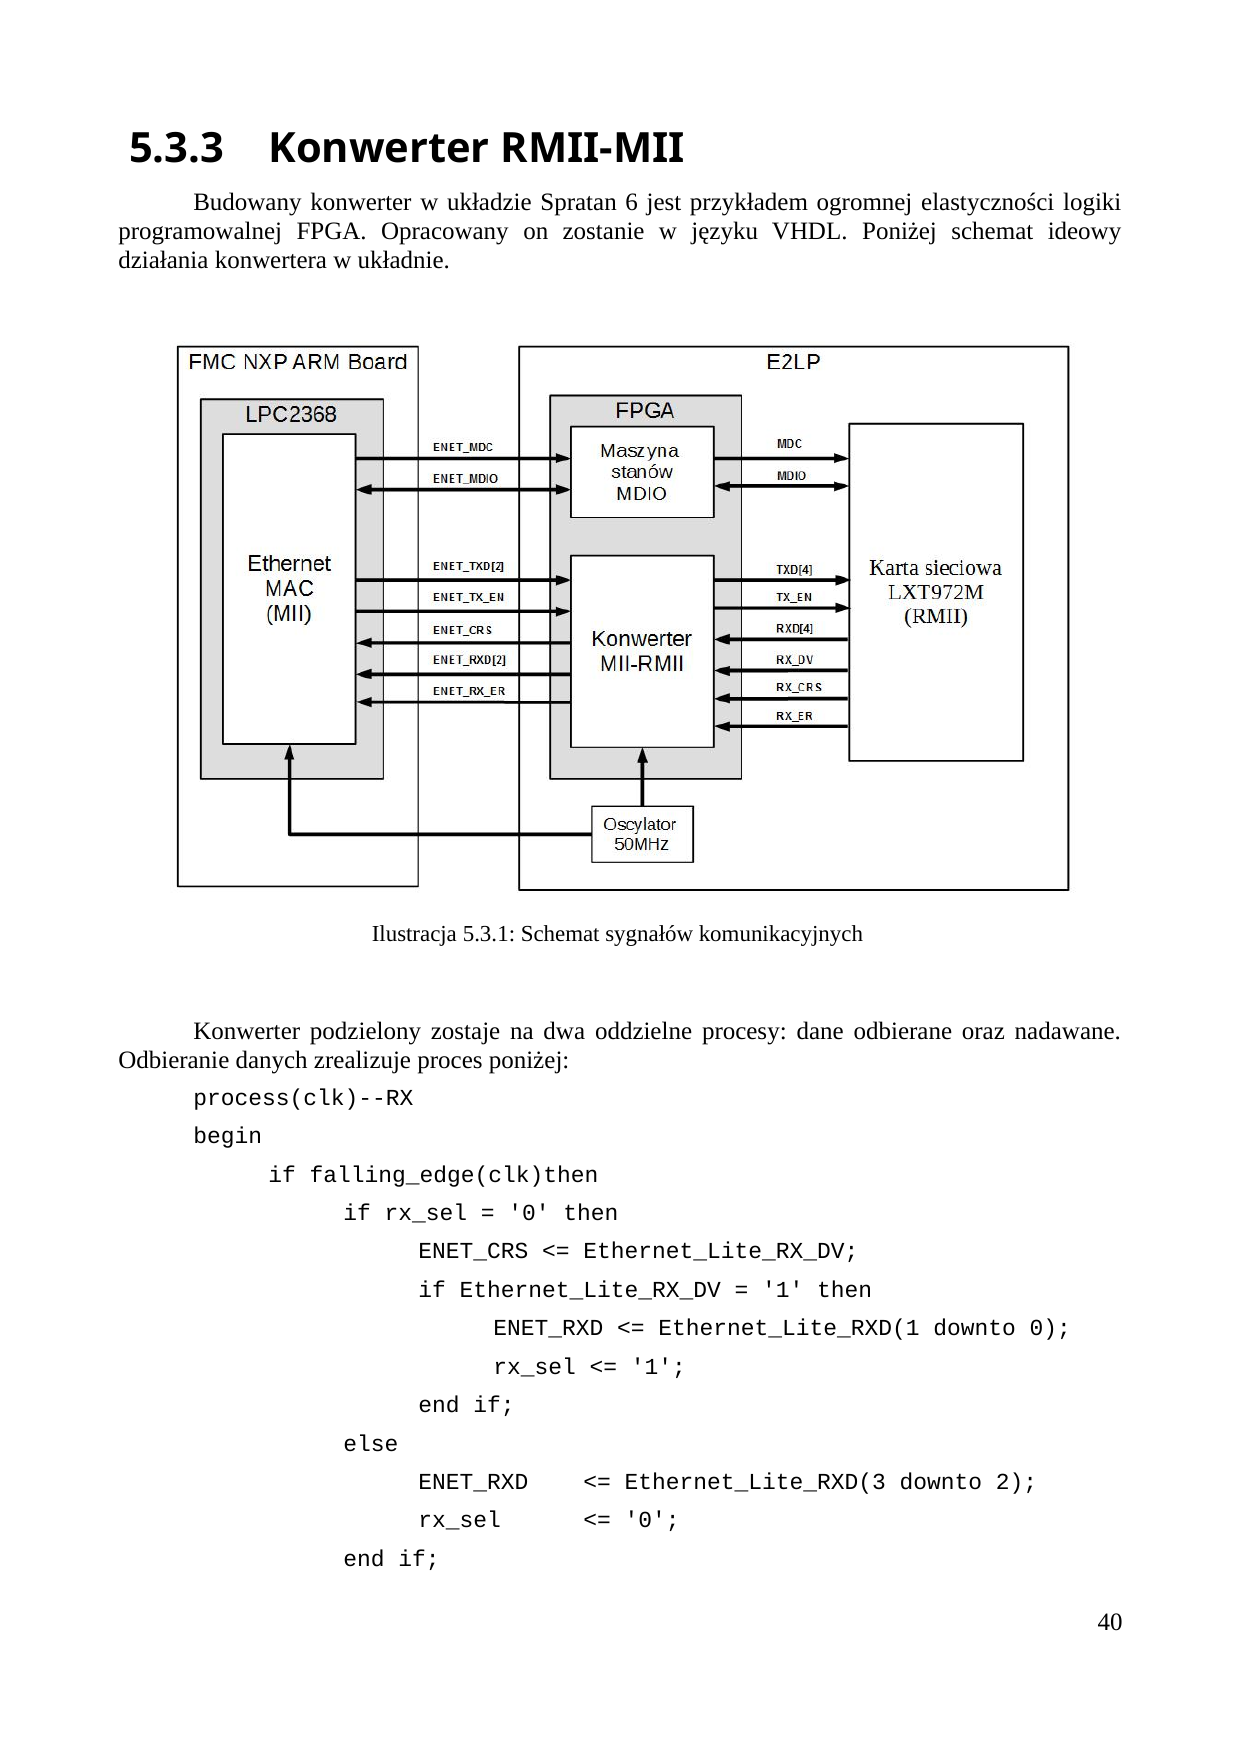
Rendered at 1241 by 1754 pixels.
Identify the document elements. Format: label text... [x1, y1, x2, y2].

text Budowany konwerter w układzie Spratan 6 jest przykładem ogromnej elastyczności logiki programowalnej FPGA. Opracowany on zostanie w języku VHDL. Poniżej schemat ideowy działania konwertera w układnie. [118, 187, 1122, 274]
text else [118, 1432, 1122, 1458]
text if rx_sel = '0' then [118, 1201, 1122, 1227]
text if Ethernet_Lite_RX_DV = '1' then [118, 1278, 1122, 1304]
text rx_sel <= '0'; [118, 1509, 1122, 1535]
text Konwerter podzielony zostaje na dwa oddzielne procesy: dane odbierane oraz nadawane. Odbieranie danych zrealizuje proces poniżej: [118, 1016, 1122, 1073]
text ENET_RXD <= Ethernet_Lite_RXD(3 downto 2); [118, 1470, 1122, 1496]
text ENET_RXD <= Ethernet_Lite_RXD(1 downto 0); [118, 1317, 1122, 1343]
text Ilustracja 5.3.1: Schemat sygnałów komunikacyjnych [118, 920, 1122, 946]
text process(clk)--RX [118, 1086, 1122, 1112]
text end if; [118, 1547, 1122, 1573]
subtitle Konwerter RMII-MII [118, 118, 1122, 175]
picture [118, 311, 1123, 920]
text if falling_edge(clk)then [118, 1163, 1122, 1189]
text end if; [118, 1393, 1122, 1419]
text begin [118, 1124, 1122, 1150]
text ENET_CRS <= Ethernet_Lite_RX_DV; [118, 1240, 1122, 1266]
text rx_sel <= '1'; [118, 1355, 1122, 1381]
